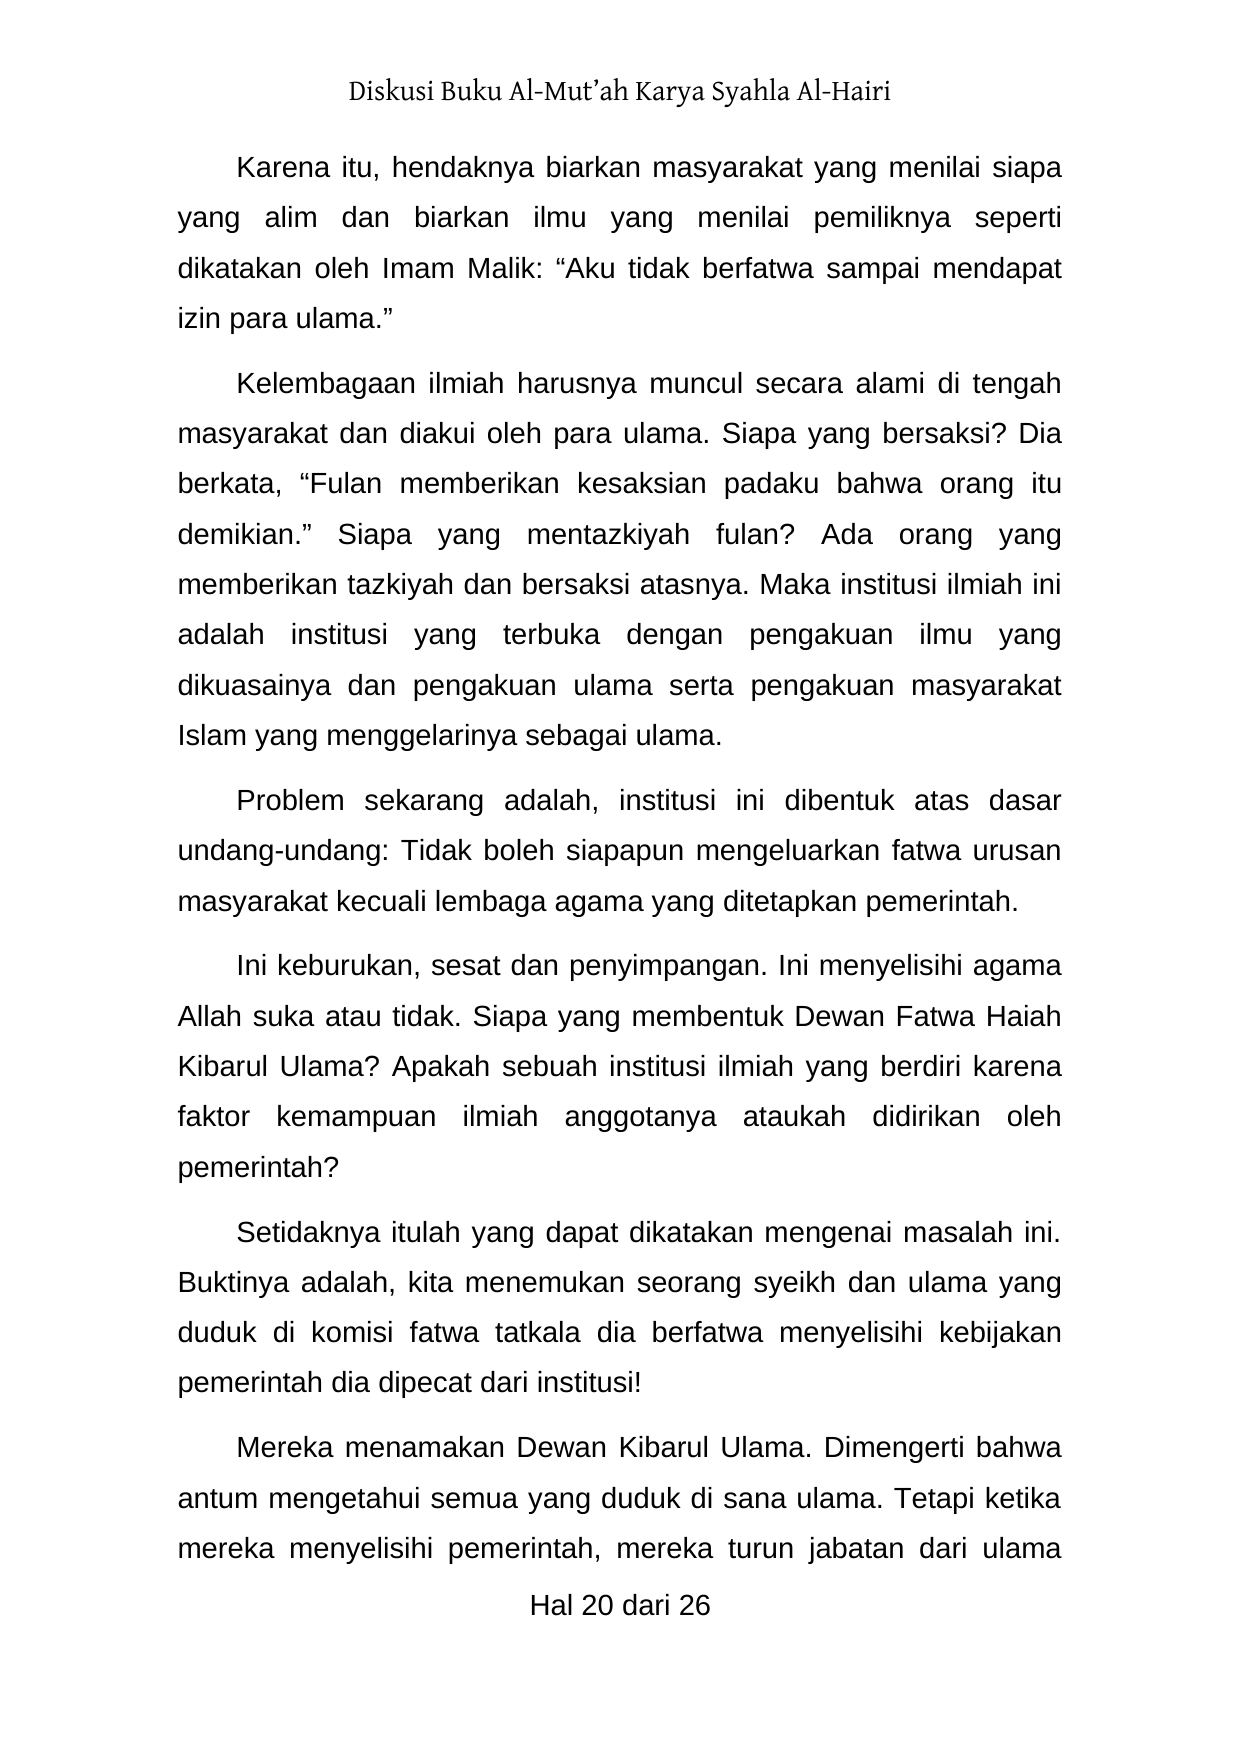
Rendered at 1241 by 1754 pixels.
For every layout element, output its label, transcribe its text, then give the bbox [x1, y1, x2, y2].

text Ini keburukan, sesat dan penyimpangan. Ini menyelisihi agama Allah suka atau tidak. Siapa yang membentuk Dewan Fatwa Haiah Kibarul Ulama? Apakah sebuah institusi ilmiah yang berdiri karena faktor kemampuan ilmiah anggotanya ataukah didirikan oleh pemerintah? [177, 948, 1063, 1183]
text Mereka menamakan Dewan Kibarul Ulama. Dimengerti bahwa antum mengetahui semua yang duduk di sana ulama. Tetapi ketika mereka menyelisihi pemerintah, mereka turun jabatan dari ulama [177, 1430, 1063, 1564]
text Problem sekarang adalah, institusi ini dibentuk atas dasar undang-undang: Tidak boleh siapapun mengeluarkan fatwa urusan masyarakat kecuali lembaga agama yang ditetapkan pemerintah. [177, 783, 1063, 917]
text Setidaknya itulah yang dapat dikatakan mengenai masalah ini. Buktinya adalah, kita menemukan seorang syeikh dan ulama yang duduk di komisi fatwa tatkala dia berfatwa menyelisihi kebijakan pemerintah dia dipecat dari institusi! [177, 1214, 1063, 1399]
text Kelembagaan ilmiah harusnya muncul secara alami di tengah masyarakat dan diakui oleh para ulama. Siapa yang bersaksi? Dia berkata, “Fulan memberikan kesaksian padaku bahwa orang itu demikian.” Siapa yang mentazkiyah fulan? Ada orang yang memberikan tazkiyah dan bersaksi atasnya. Maka institusi ilmiah ini adalah institusi yang terbuka dengan pengakuan ilmu yang dikuasainya dan pengakuan ulama serta pengakuan masyarakat Islam yang menggelarinya sebagai ulama. [177, 366, 1063, 752]
text Karena itu, hendaknya biarkan masyarakat yang menilai siapa yang alim dan biarkan ilmu yang menilai pemiliknya seperti dikatakan oleh Imam Malik: “Aku tidak berfatwa sampai mendapat izin para ulama.” [177, 150, 1063, 334]
